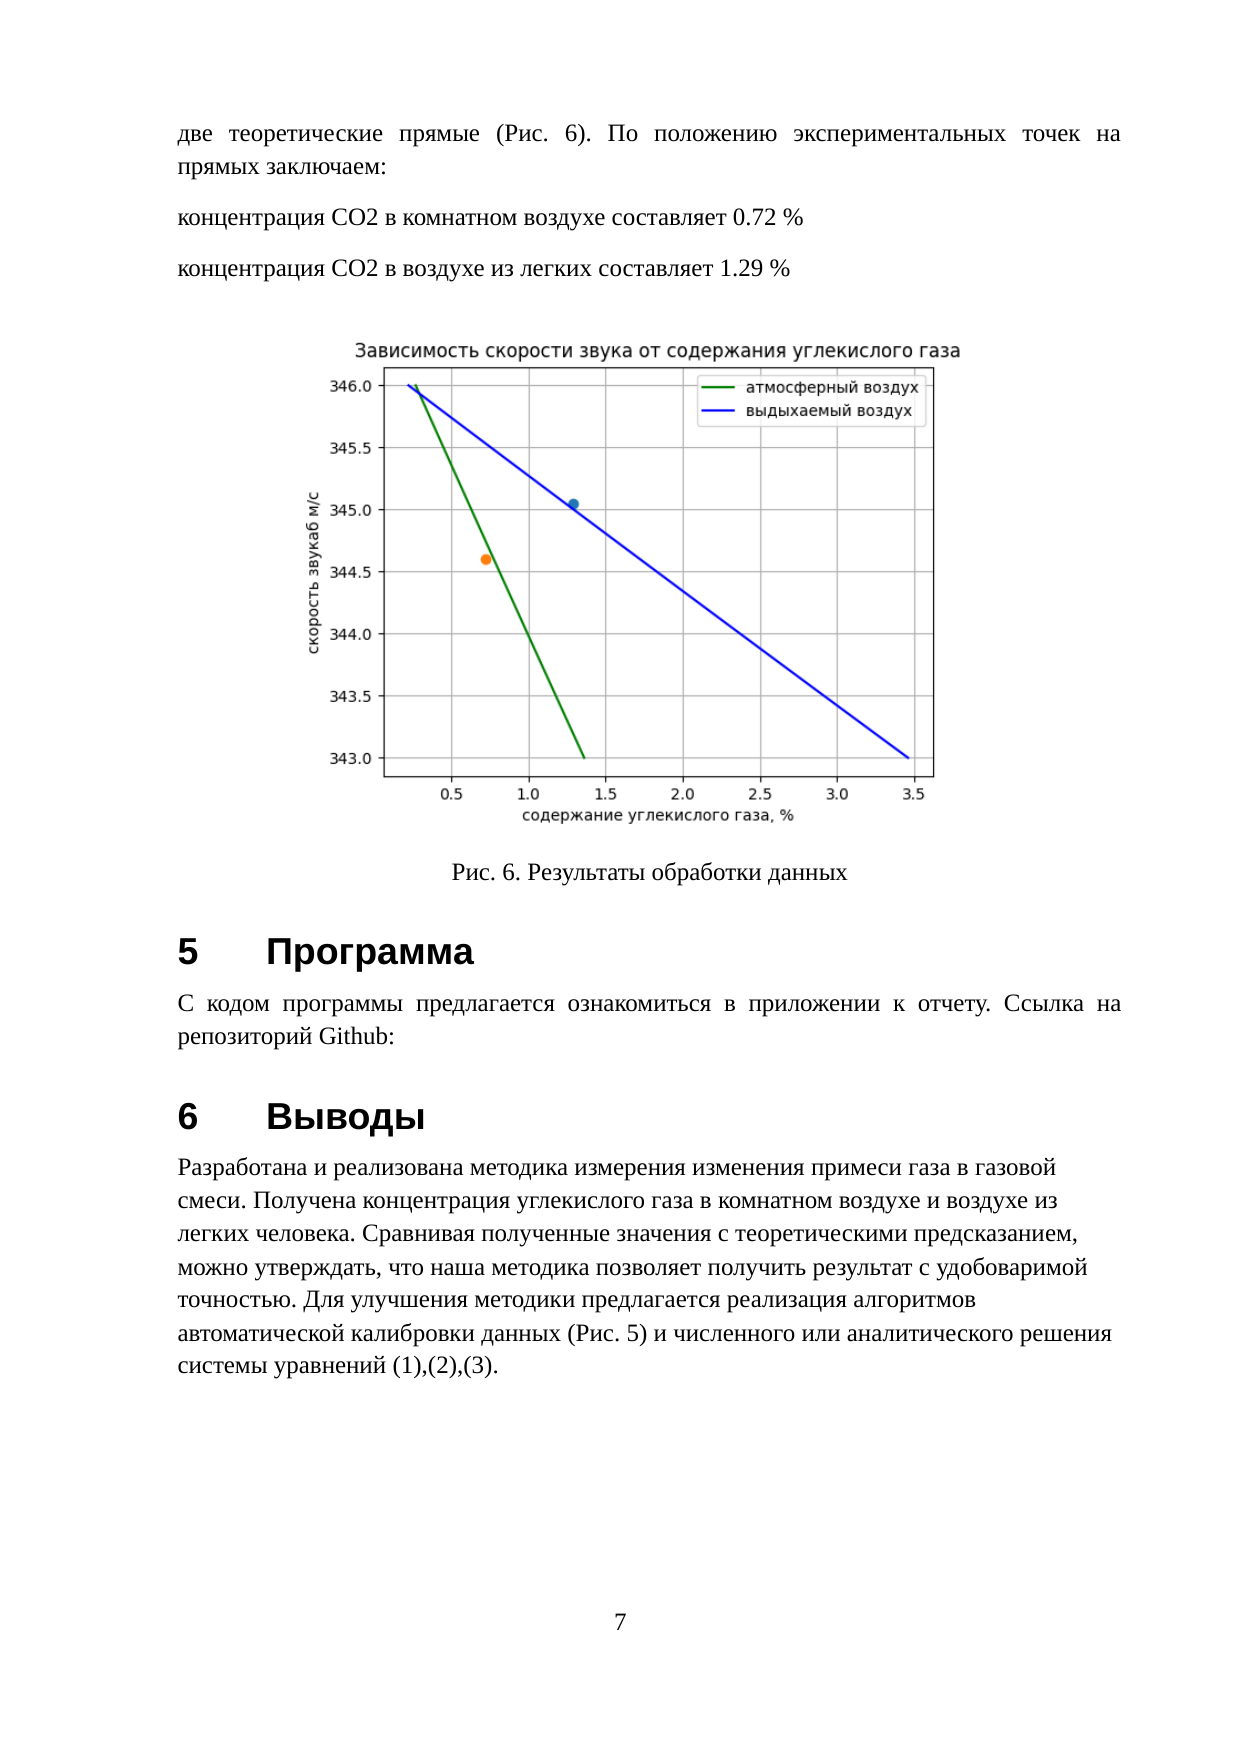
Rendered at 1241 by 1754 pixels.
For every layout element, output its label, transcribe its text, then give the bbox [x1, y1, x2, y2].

subtitle Выводы [177, 1094, 1093, 1137]
text Разработана и реализована методика измерения изменения примеси газа в газовой смеси. Получена концентрация углекислого газа в комнатном воздухе и воздухе из легких человека. Сравнивая полученные значения с теоретическими предсказанием, можно утверждать, что наша методика позволяет получить результат с удобоваримой точностью. Для улучшения методики предлагается реализация алгоритмов автоматической калибровки данных (Рис. 5) и численного или аналитического решения системы уравнений (1),(2),(3). [177, 1152, 1122, 1379]
subtitle Программа [177, 929, 1093, 973]
text Рис. 6. Результаты обработки данных [177, 857, 1122, 886]
text две теоретические прямые (Рис. 6). По положению экспериментальных точек на прямых заключаем: [177, 118, 1122, 180]
text С кодом программы предлагается ознакомиться в приложении к отчету. Ссылка на репозиторий Github: [177, 988, 1122, 1050]
text концентрация CO2 в комнатном воздухе составляет 0.72 % [177, 202, 1122, 231]
picture [295, 303, 1004, 835]
text концентрация CO2 в воздухе из легких составляет 1.29 % [177, 253, 1122, 281]
